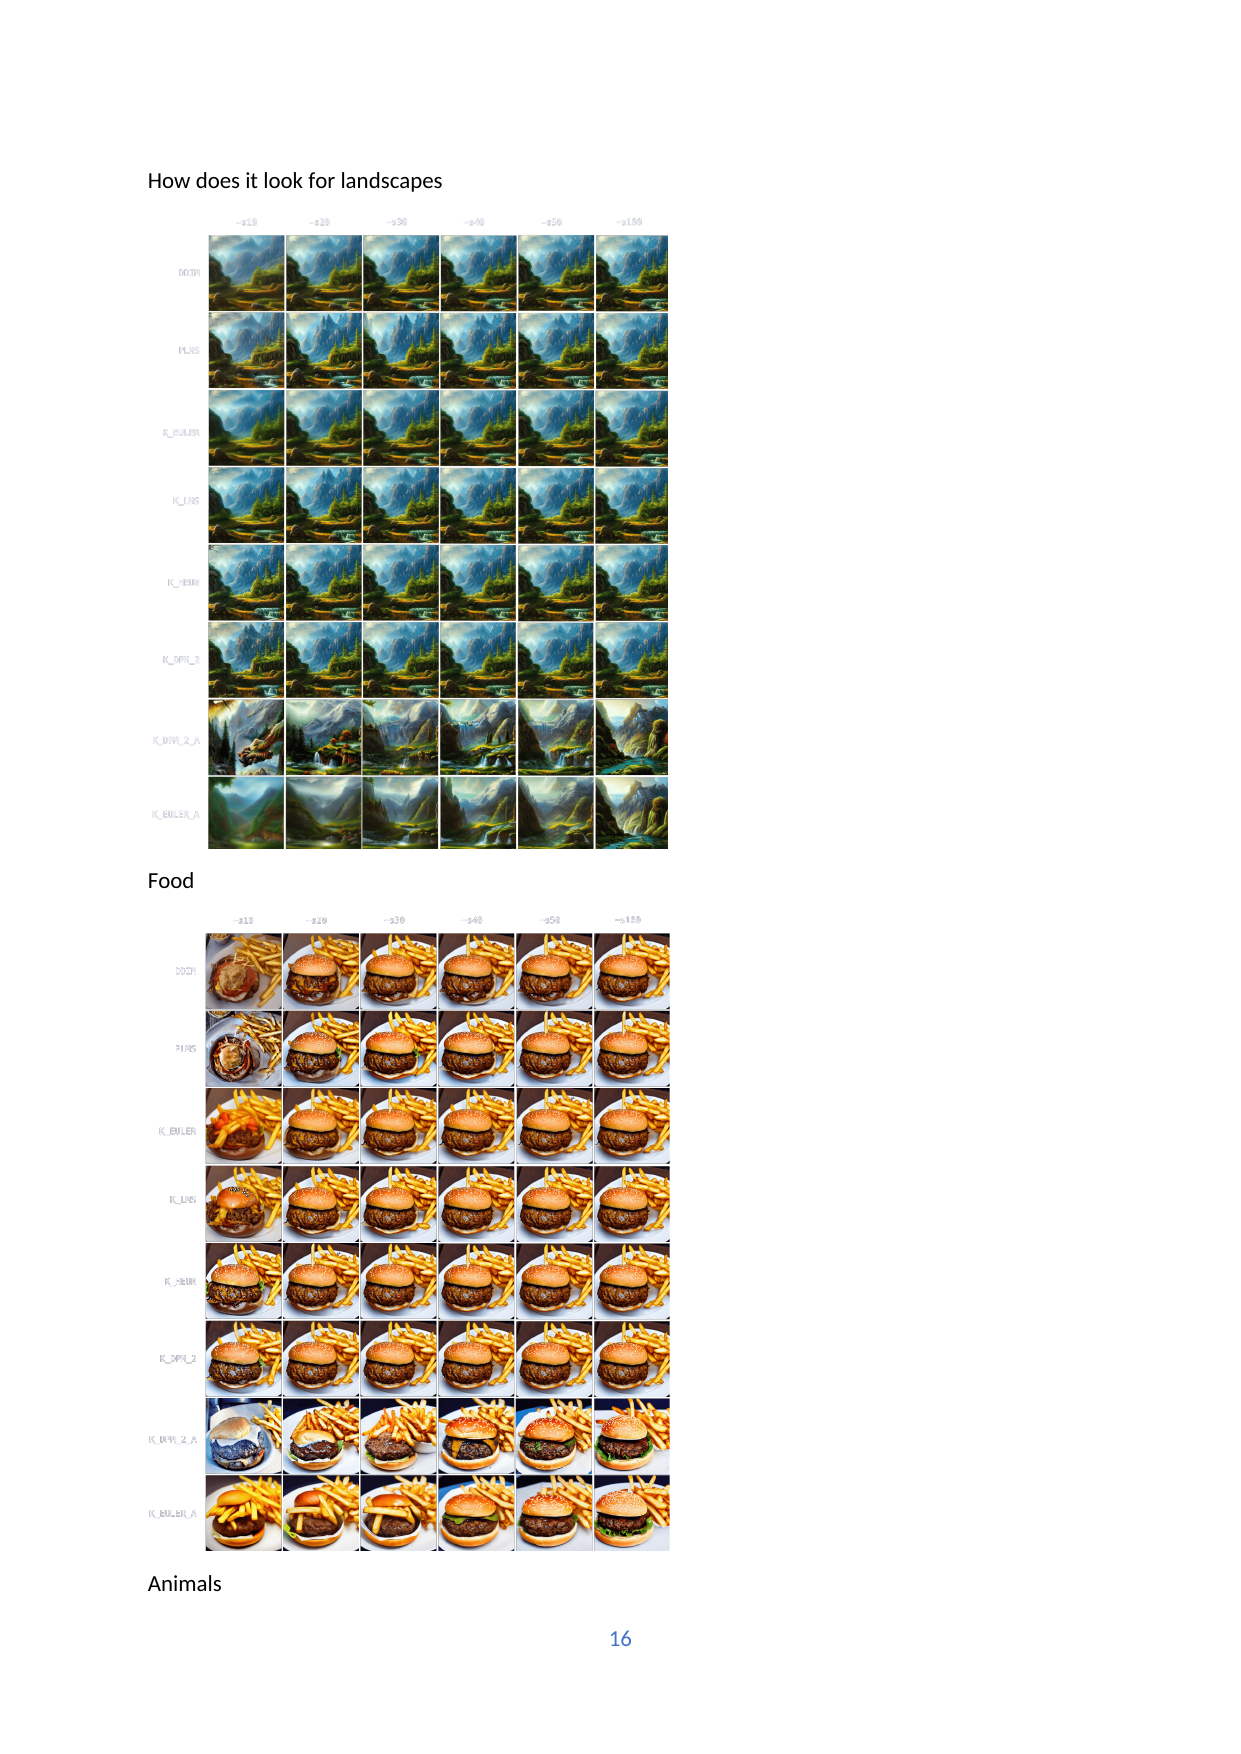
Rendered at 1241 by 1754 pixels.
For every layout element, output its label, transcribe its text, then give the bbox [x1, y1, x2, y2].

text How does it look for landscapes [148, 166, 1093, 194]
text Animals [148, 1569, 1093, 1597]
text Food [148, 866, 1093, 894]
